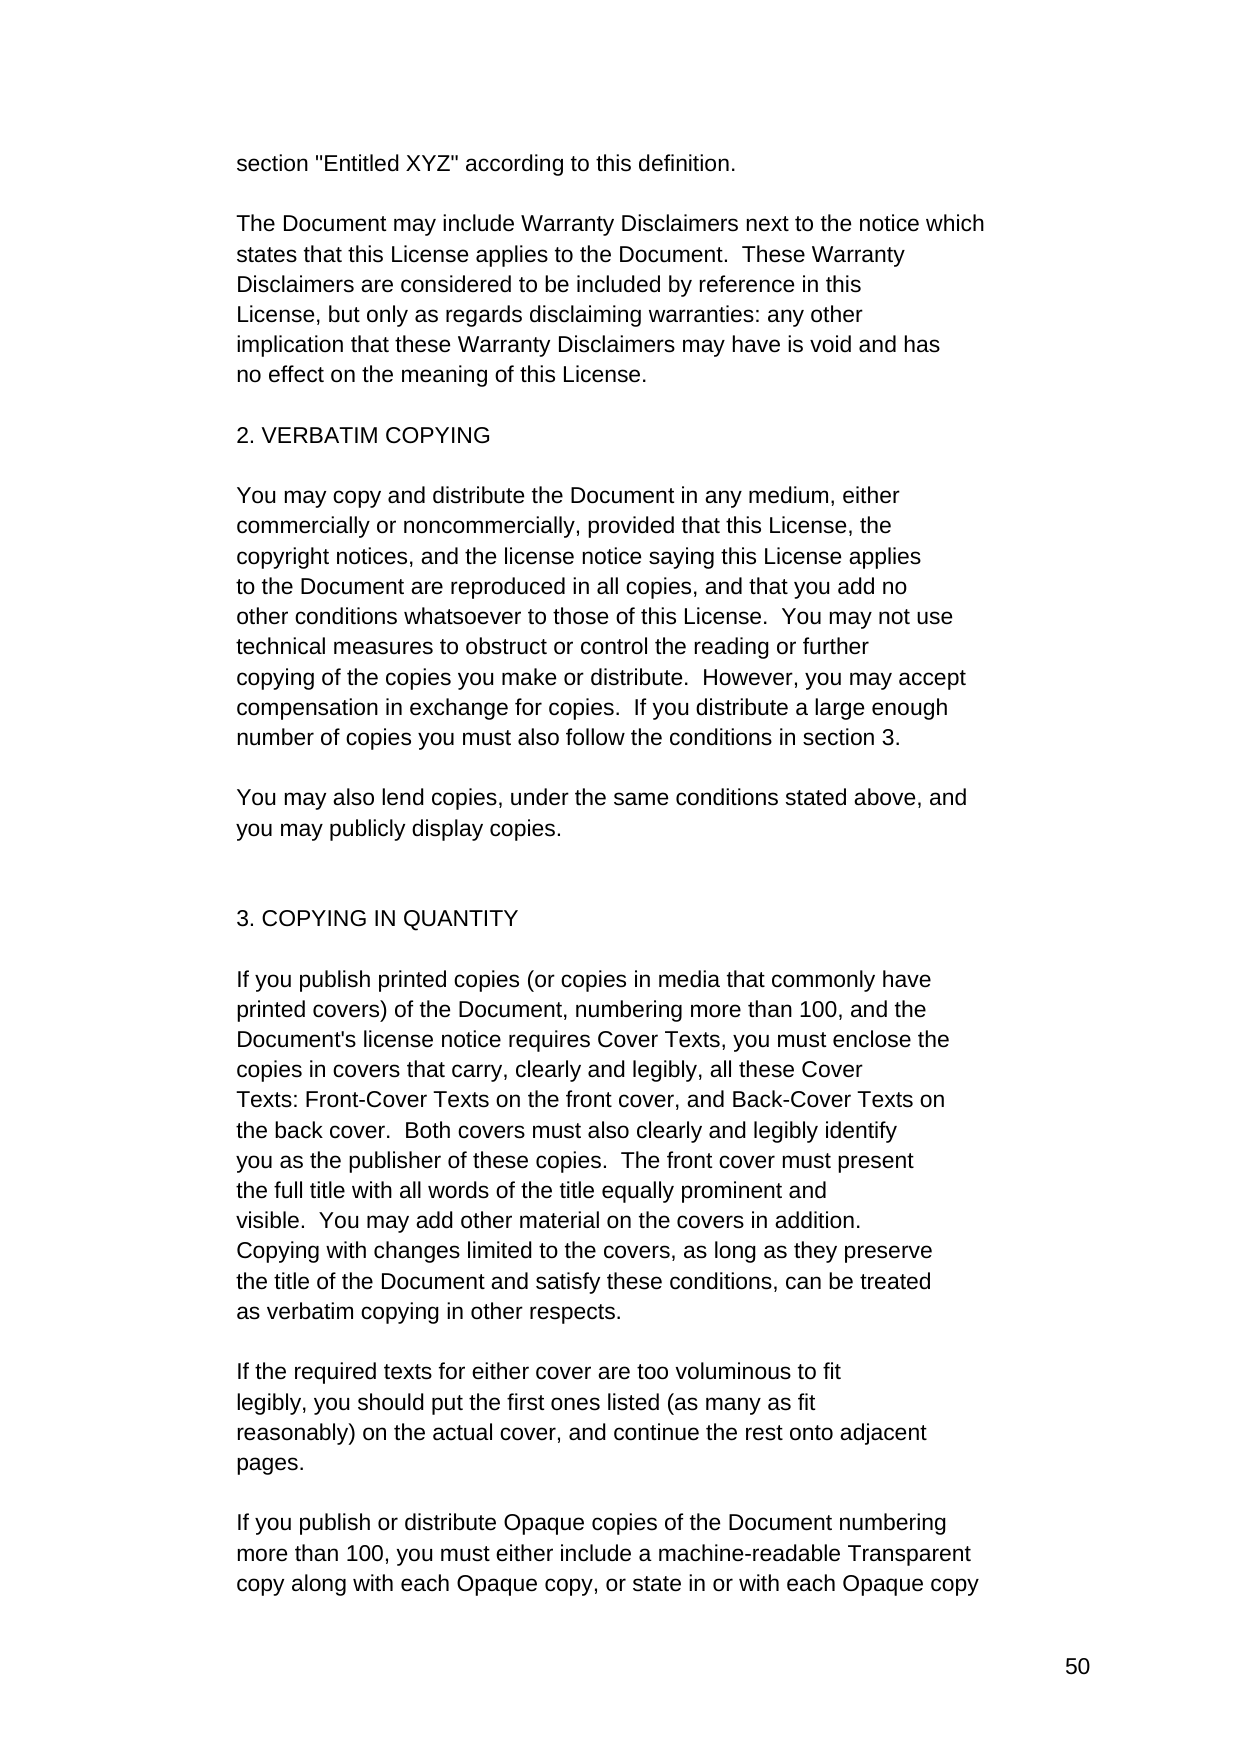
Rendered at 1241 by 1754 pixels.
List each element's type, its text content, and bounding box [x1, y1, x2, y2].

text section "Entitled XYZ" according to this definition. The Document may include Warranty Disclaimers next to the notice which states that this License applies to the Document. These Warranty Disclaimers are considered to be included by reference in this License, but only as regards disclaiming warranties: any other implication that these Warranty Disclaimers may have is void and has no effect on the meaning of this License. 2. VERBATIM COPYING You may copy and distribute the Document in any medium, either commercially or noncommercially, provided that this License, the copyright notices, and the license notice saying this License applies to the Document are reproduced in all copies, and that you add no other conditions whatsoever to those of this License. You may not use technical measures to obstruct or control the reading or further copying of the copies you make or distribute. However, you may accept compensation in exchange for copies. If you distribute a large enough number of copies you must also follow the conditions in section 3. You may also lend copies, under the same conditions stated above, and you may publicly display copies. 3. COPYING IN QUANTITY If you publish printed copies (or copies in media that commonly have printed covers) of the Document, numbering more than 100, and the Document's license notice requires Cover Texts, you must enclose the copies in covers that carry, clearly and legibly, all these Cover Texts: Front-Cover Texts on the front cover, and Back-Cover Texts on the back cover. Both covers must also clearly and legibly identify you as the publisher of these copies. The front cover must present the full title with all words of the title equally prominent and visible. You may add other material on the covers in addition. Copying with changes limited to the covers, as long as they preserve the title of the Document and satisfy these conditions, can be treated as verbatim copying in other respects. If the required texts for either cover are too voluminous to fit legibly, you should put the first ones listed (as many as fit reasonably) on the actual cover, and continue the rest onto adjacent pages. If you publish or distribute Opaque copies of the Document numbering more than 100, you must either include a machine-readable Transparent copy along with each Opaque copy, or state in or with each Opaque copy [236, 150, 1090, 1596]
